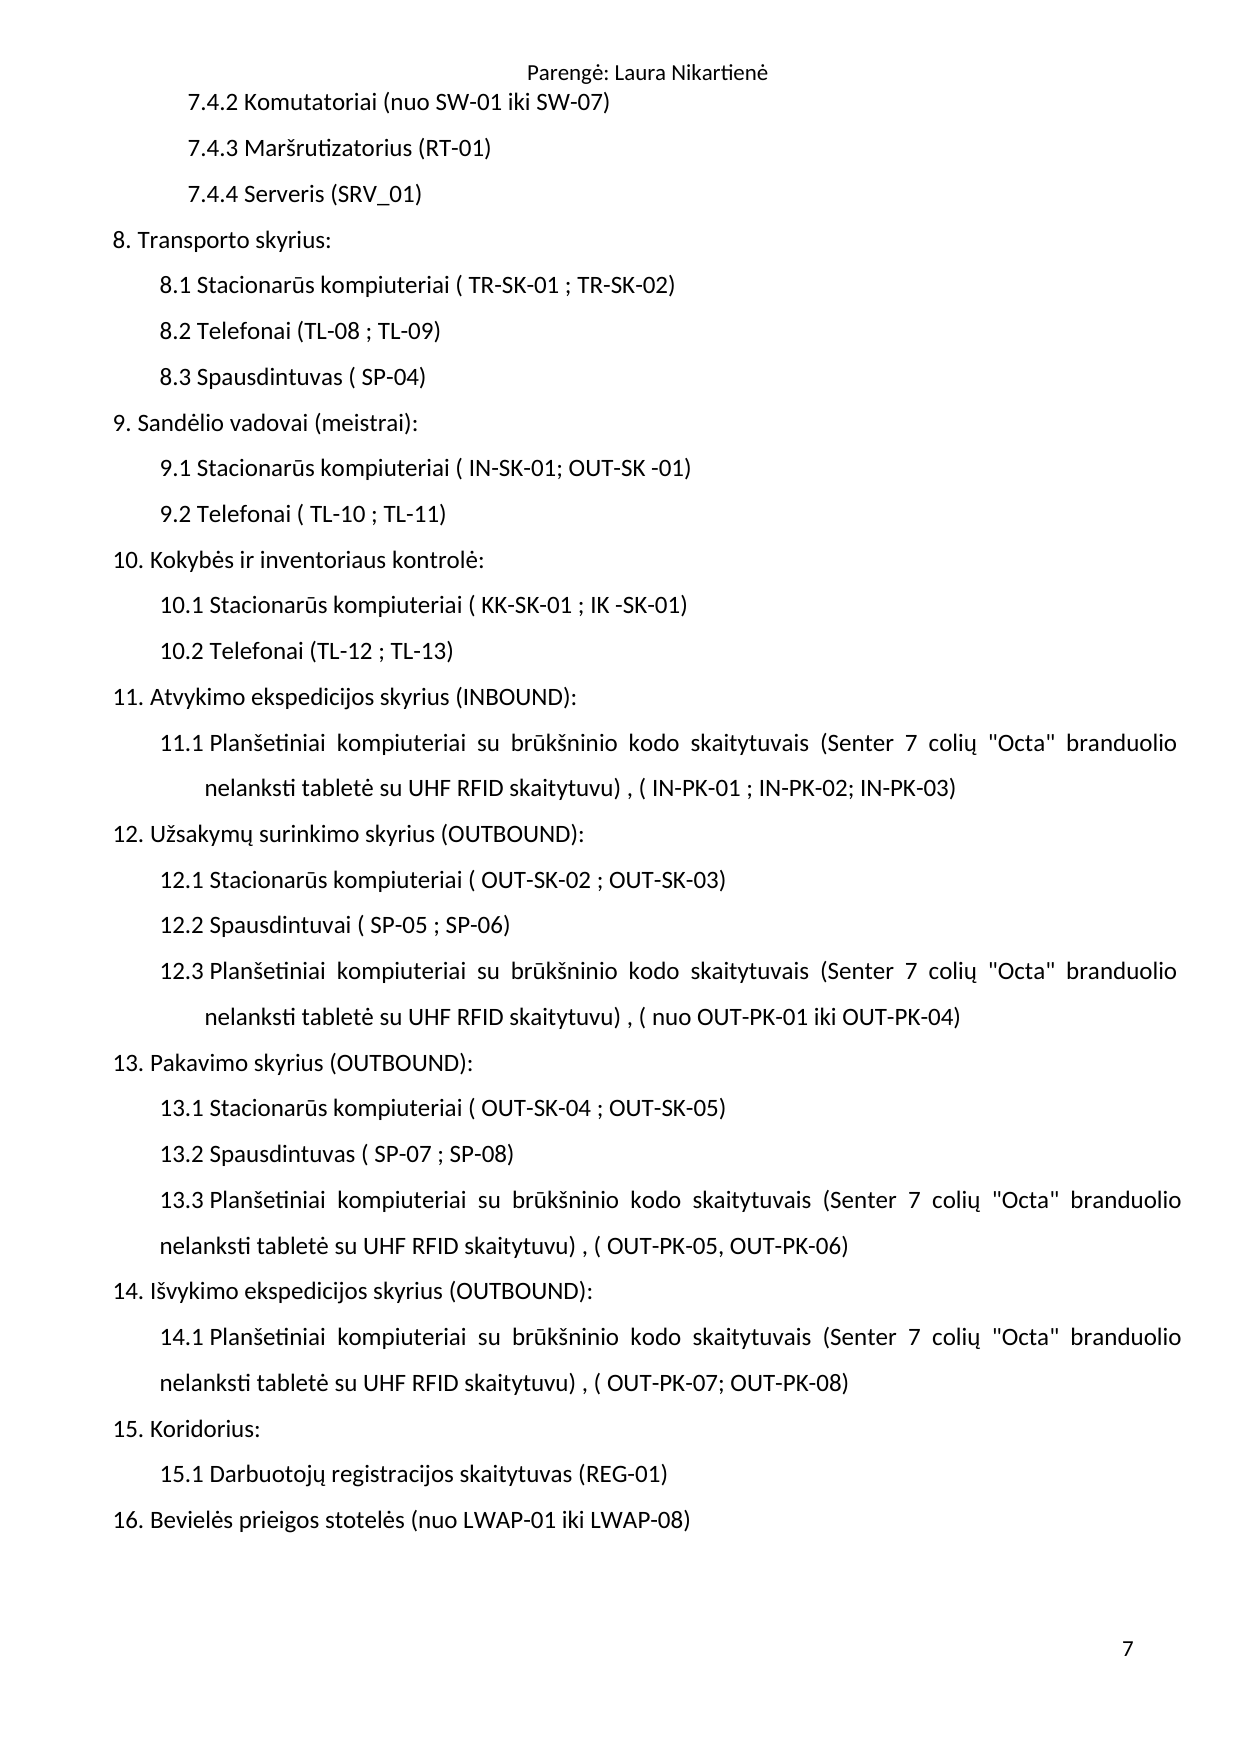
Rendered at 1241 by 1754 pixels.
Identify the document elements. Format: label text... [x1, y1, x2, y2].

list Spausdintuvas ( SP-07 ; SP-08) [159, 1138, 1183, 1169]
list Užsakymų surinkimo skyrius (OUTBOUND): [112, 818, 1179, 849]
list Bevielės prieigos stotelės (nuo LWAP-01 iki LWAP-08) [112, 1504, 1183, 1535]
list Planšetiniai kompiuteriai su brūkšninio kodo skaitytuvais (Senter 7 colių "Octa" branduolio nelanksti tabletė su UHF RFID skaitytuvu) , ( OUT-PK-05, OUT-PK-06) [159, 1184, 1183, 1260]
list Stacionarūs kompiuteriai ( OUT-SK-04 ; OUT-SK-05) [159, 1093, 1183, 1123]
list Išvykimo ekspedicijos skyrius (OUTBOUND): [112, 1276, 1183, 1306]
list Stacionarūs kompiuteriai ( OUT-SK-02 ; OUT-SK-03) [159, 864, 1179, 894]
list Planšetiniai kompiuteriai su brūkšninio kodo skaitytuvais (Senter 7 colių "Octa" branduolio nelanksti tabletė su UHF RFID skaitytuvu) , ( nuo OUT-PK-01 iki OUT-PK-04) [159, 955, 1179, 1032]
list Koridorius: [112, 1413, 1183, 1443]
list Sandėlio vadovai (meistrai): [112, 407, 1183, 437]
list Stacionarūs kompiuteriai ( KK-SK-01 ; IK -SK-01) [159, 589, 1183, 620]
list Stacionarūs kompiuteriai ( TR-SK-01 ; TR-SK-02) [159, 269, 1179, 300]
list Maršrutizatorius (RT-01) [187, 132, 1179, 163]
list Stacionarūs kompiuteriai ( IN-SK-01; OUT-SK -01) [159, 452, 1183, 483]
list Komutatoriai (nuo SW-01 iki SW-07) [187, 87, 1179, 117]
list Serveris (SRV_01) [187, 178, 1179, 208]
list Planšetiniai kompiuteriai su brūkšninio kodo skaitytuvais (Senter 7 colių "Octa" branduolio nelanksti tabletė su UHF RFID skaitytuvu) , ( IN-PK-01 ; IN-PK-02; IN-PK-03) [159, 727, 1179, 803]
list Kokybės ir inventoriaus kontrolė: [112, 544, 1183, 574]
list Telefonai (TL-12 ; TL-13) [159, 635, 1183, 666]
list Atvykimo ekspedicijos skyrius (INBOUND): [112, 681, 1179, 712]
list Planšetiniai kompiuteriai su brūkšninio kodo skaitytuvais (Senter 7 colių "Octa" branduolio nelanksti tabletė su UHF RFID skaitytuvu) , ( OUT-PK-07; OUT-PK-08) [159, 1321, 1183, 1397]
list Telefonai ( TL-10 ; TL-11) [159, 498, 1183, 529]
list Transporto skyrius: [112, 224, 1179, 254]
list Spausdintuvai ( SP-05 ; SP-06) [159, 910, 1179, 940]
list Pakavimo skyrius (OUTBOUND): [112, 1047, 1183, 1077]
list Spausdintuvas ( SP-04) [159, 361, 1179, 391]
list Telefonai (TL-08 ; TL-09) [159, 315, 1179, 346]
list Darbuotojų registracijos skaitytuvas (REG-01) [159, 1458, 1183, 1489]
